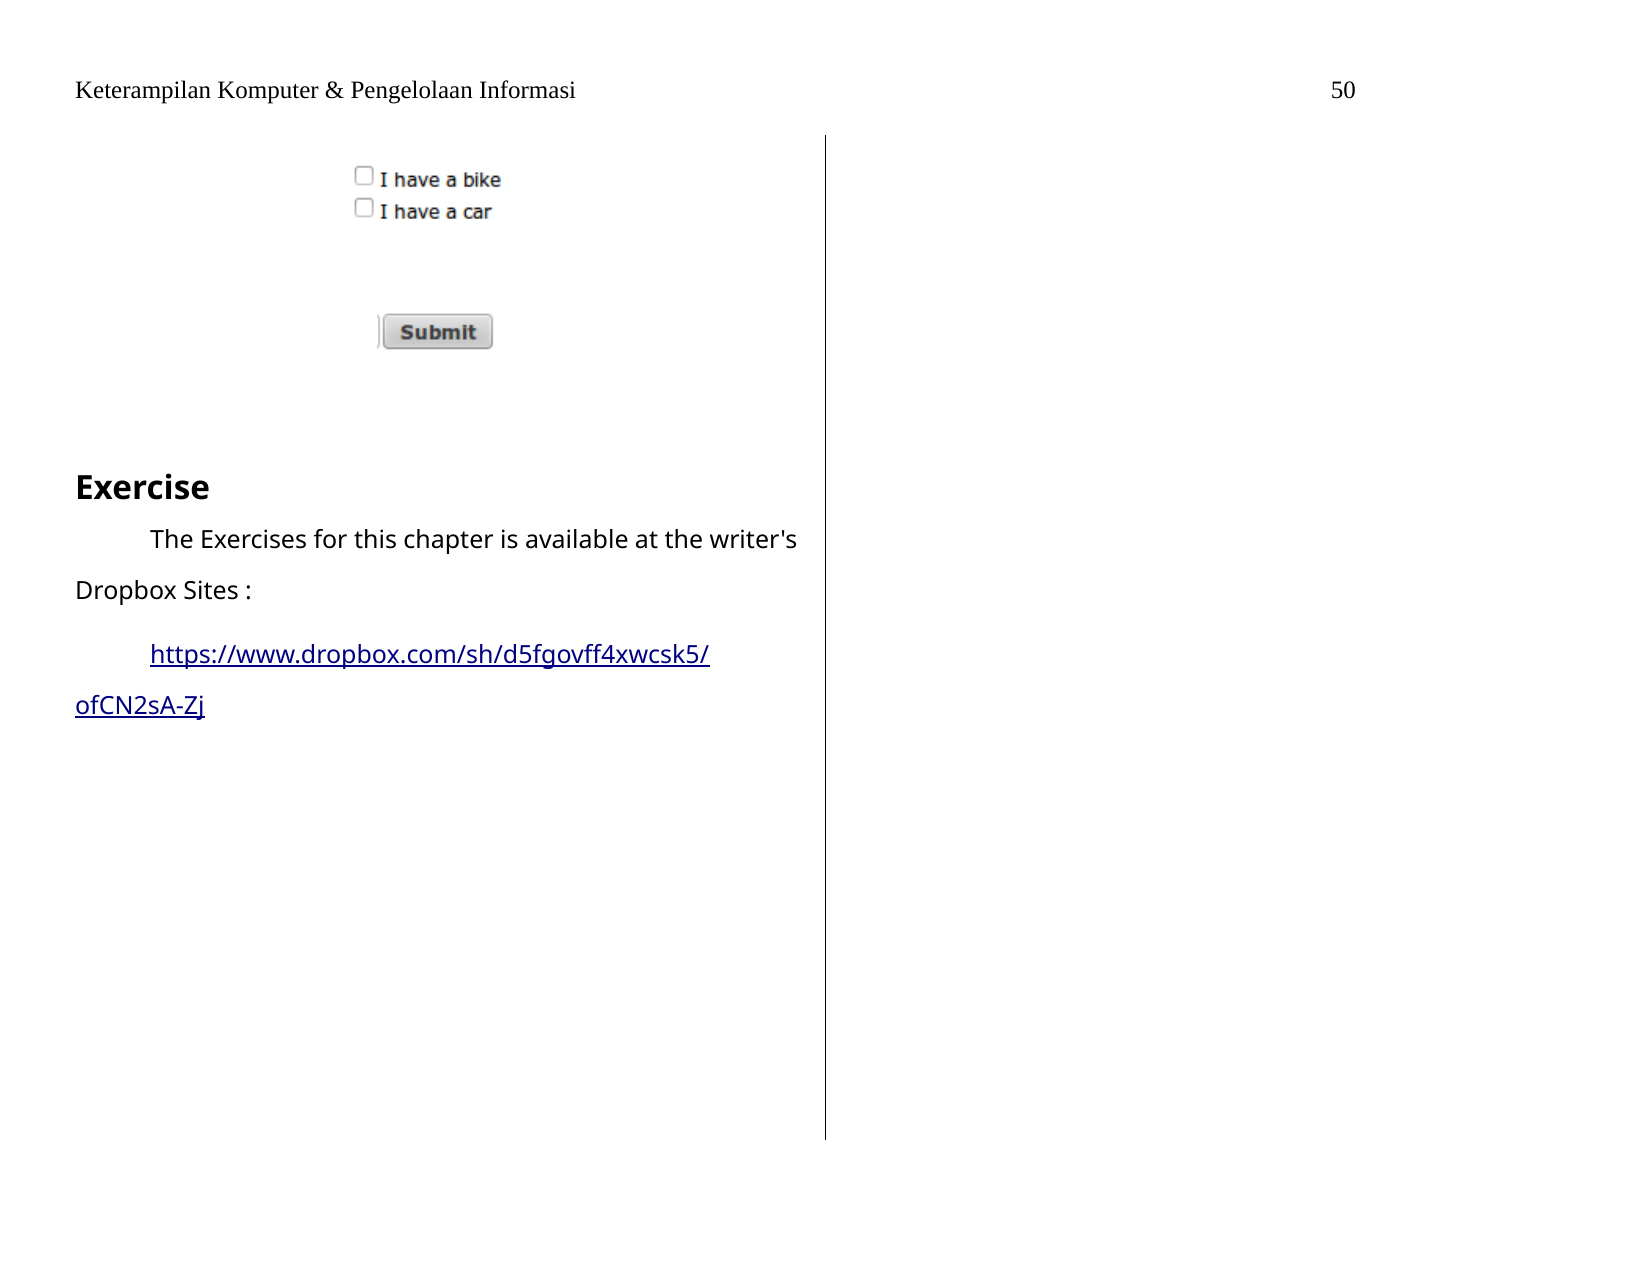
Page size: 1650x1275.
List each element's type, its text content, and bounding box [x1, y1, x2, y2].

subtitle Exercise [75, 464, 802, 509]
text The Exercises for this chapter is available at the writer's Dropbox Sites : [75, 522, 802, 607]
picture [344, 152, 534, 227]
text https://www.dropbox.com/sh/d5fgovff4xwcsk5/ofCN2sA-Zj [75, 636, 802, 721]
picture [377, 306, 501, 359]
